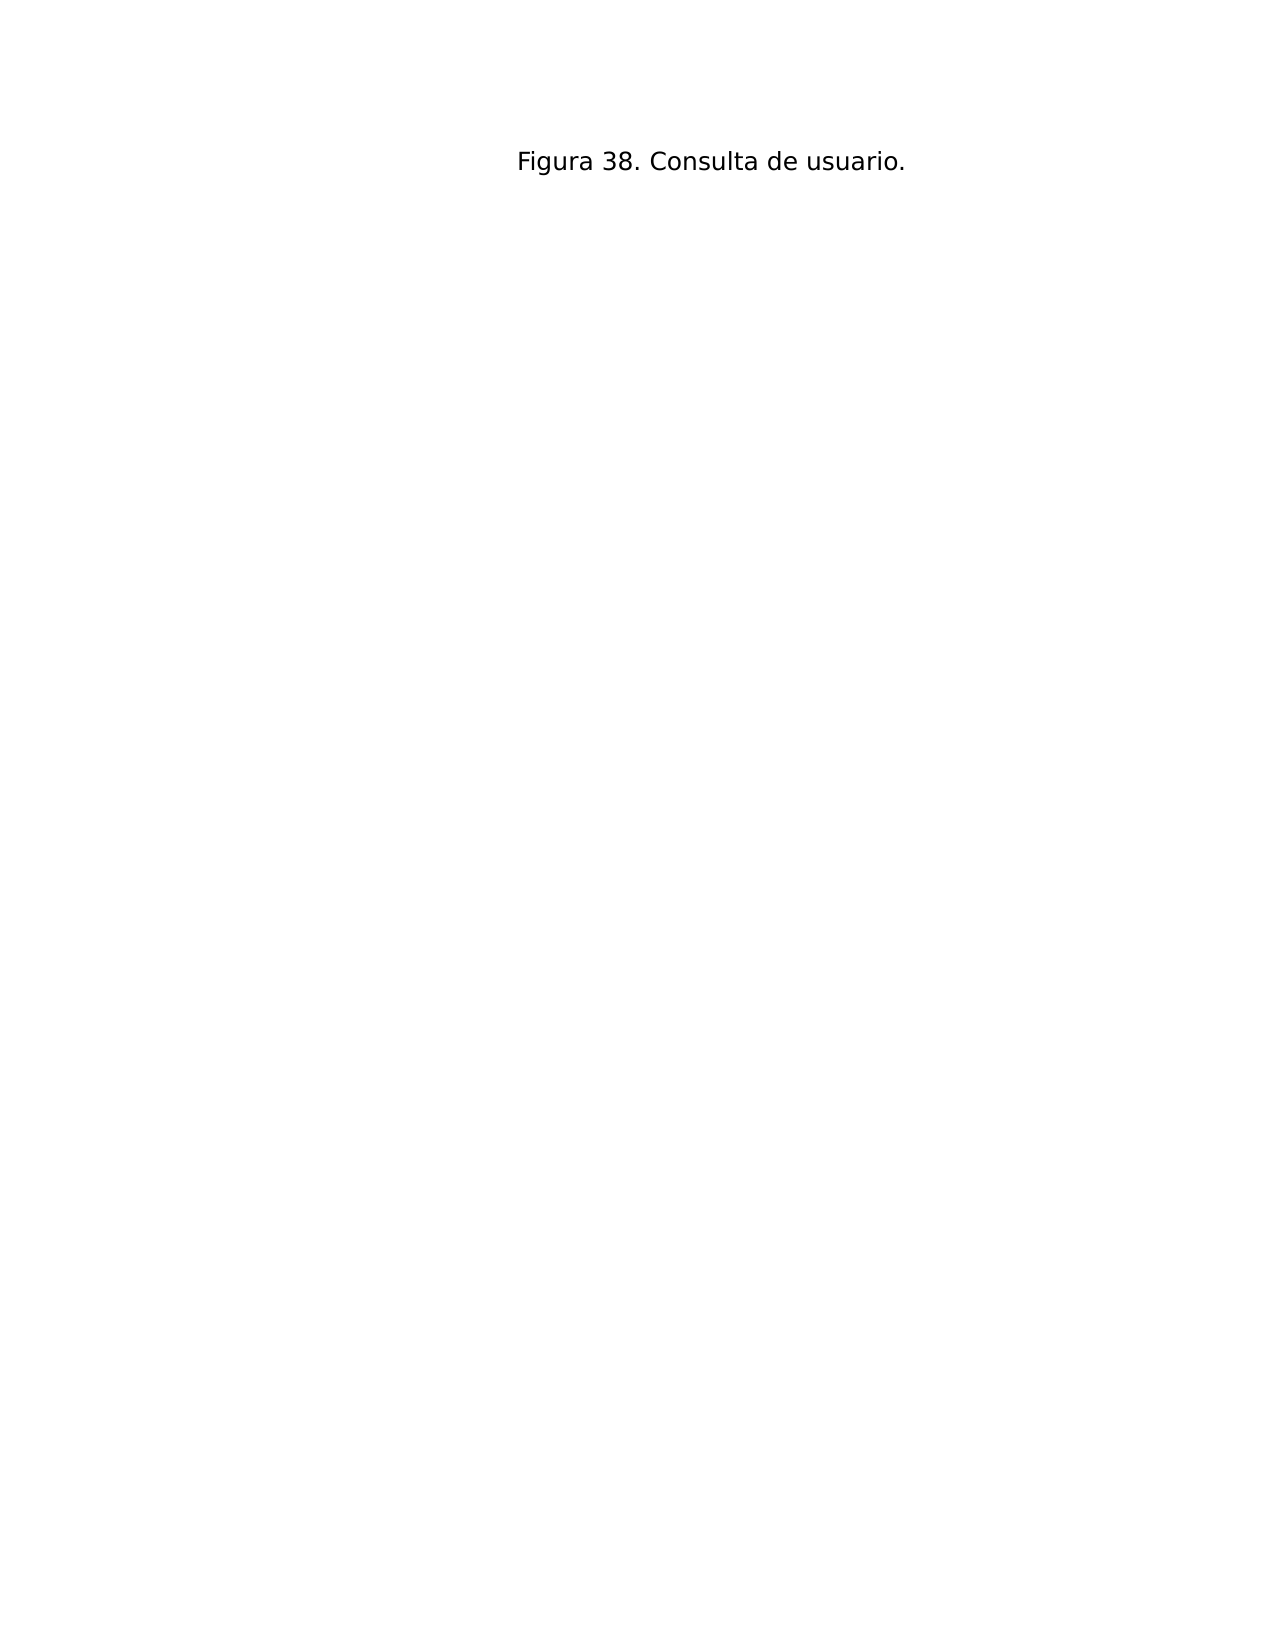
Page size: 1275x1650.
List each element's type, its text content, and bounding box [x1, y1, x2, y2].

text Figura 38. Consulta de usuario. [325, 148, 1098, 177]
